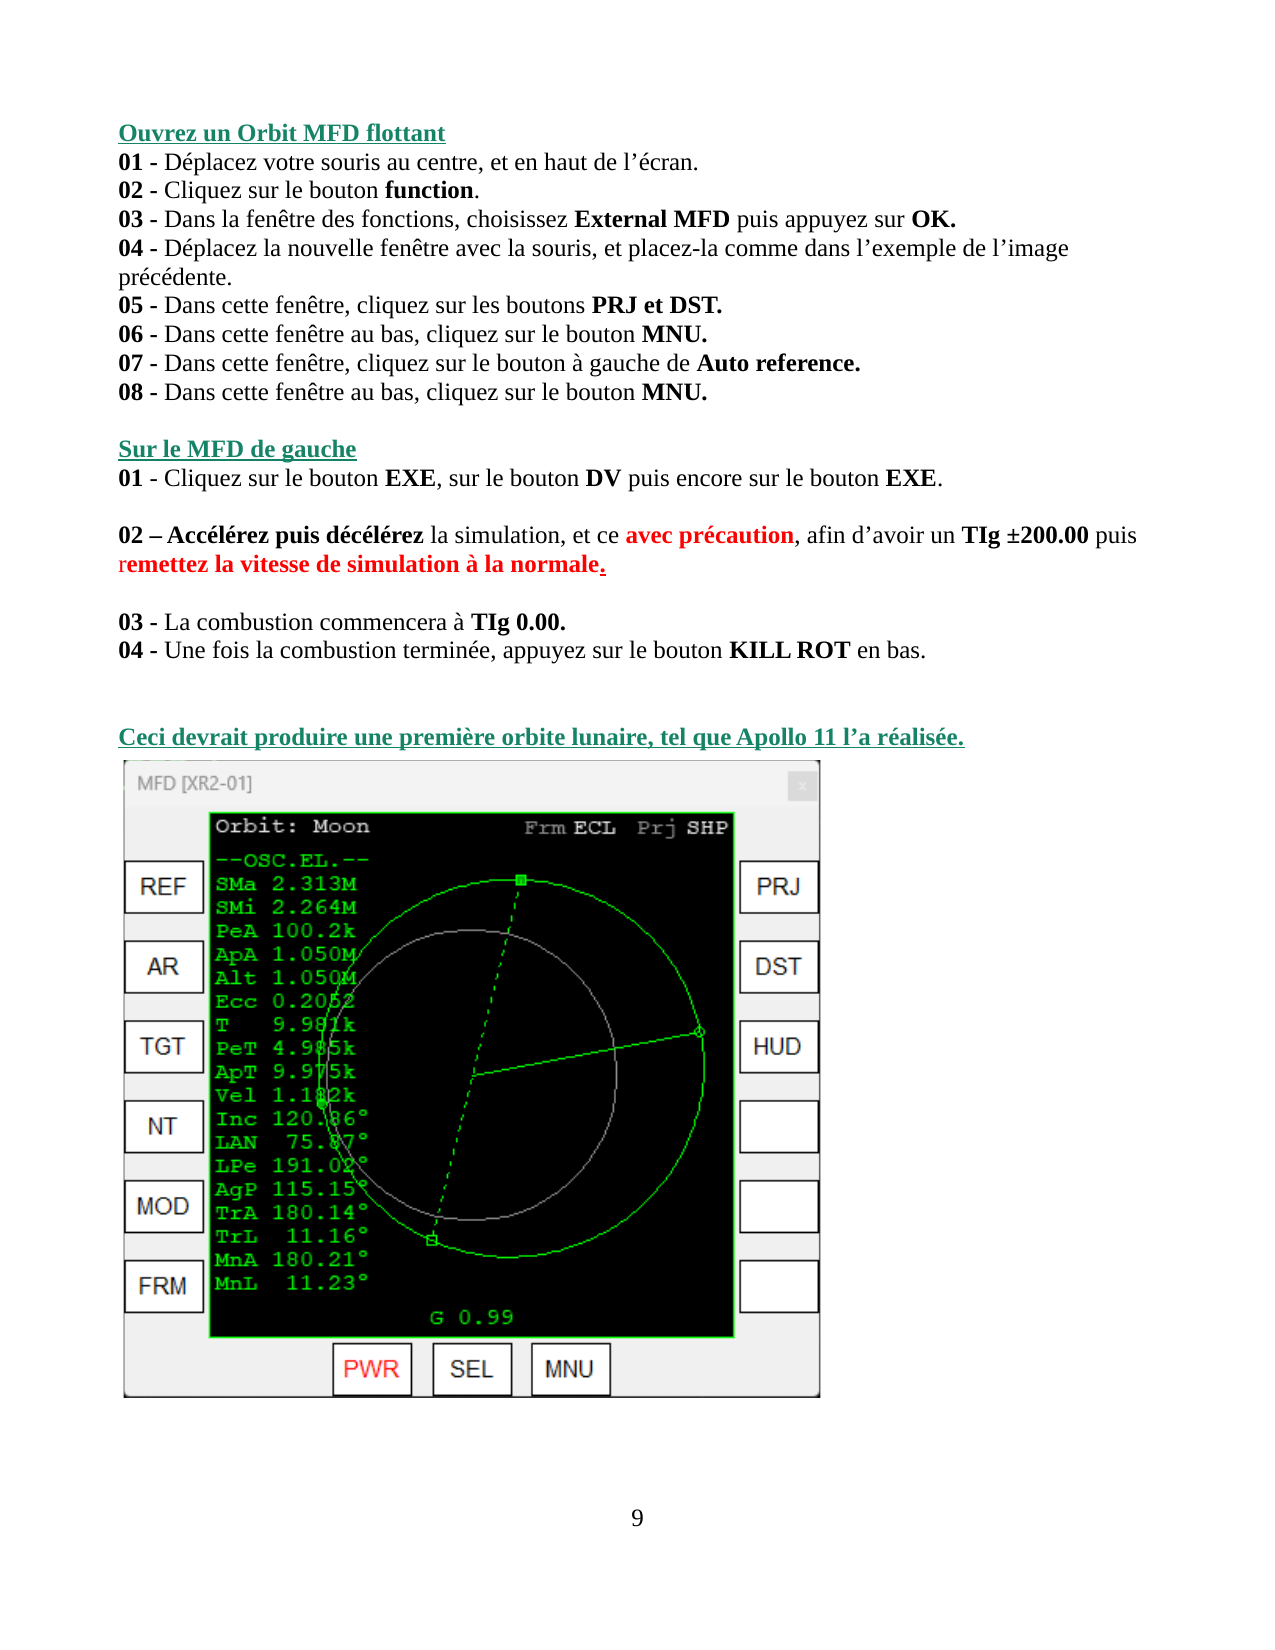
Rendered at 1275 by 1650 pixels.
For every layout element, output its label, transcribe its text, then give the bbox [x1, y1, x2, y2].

text 01 - Déplacez votre souris au centre, et en haut de l’écran. [118, 147, 1157, 176]
text 02 - Cliquez sur le bouton function. [118, 176, 1157, 204]
picture [123, 760, 821, 1398]
text Ceci devrait produire une première orbite lunaire, tel que Apollo 11 l’a réalisée. [118, 722, 1157, 751]
text 03 - Dans la fenêtre des fonctions, choisissez External MFD puis appuyez sur OK. [118, 204, 1157, 233]
text 04 - Une fois la combustion terminée, appuyez sur le bouton KILL ROT en bas. [118, 636, 1157, 664]
text 05 - Dans cette fenêtre, cliquez sur les boutons PRJ et DST. [118, 291, 1157, 319]
text 03 - La combustion commencera à TIg 0.00. [118, 607, 1157, 636]
text Ouvrez un Orbit MFD flottant [118, 118, 1157, 147]
text Sur le MFD de gauche [118, 434, 1157, 463]
text 04 - Déplacez la nouvelle fenêtre avec la souris, et placez-la comme dans l’exemple de l’image précédente. [118, 233, 1157, 291]
text 02 – Accélérez puis décélérez la simulation, et ce avec précaution, afin d’avoir un TIg ±200.00 puis remettez la vitesse de simulation à la normale. [118, 521, 1157, 578]
text 07 - Dans cette fenêtre, cliquez sur le bouton à gauche de Auto reference. [118, 348, 1157, 377]
text 01 - Cliquez sur le bouton EXE, sur le bouton DV puis encore sur le bouton EXE. [118, 463, 1157, 492]
text 06 - Dans cette fenêtre au bas, cliquez sur le bouton MNU. [118, 319, 1157, 348]
text 08 - Dans cette fenêtre au bas, cliquez sur le bouton MNU. [118, 377, 1157, 406]
